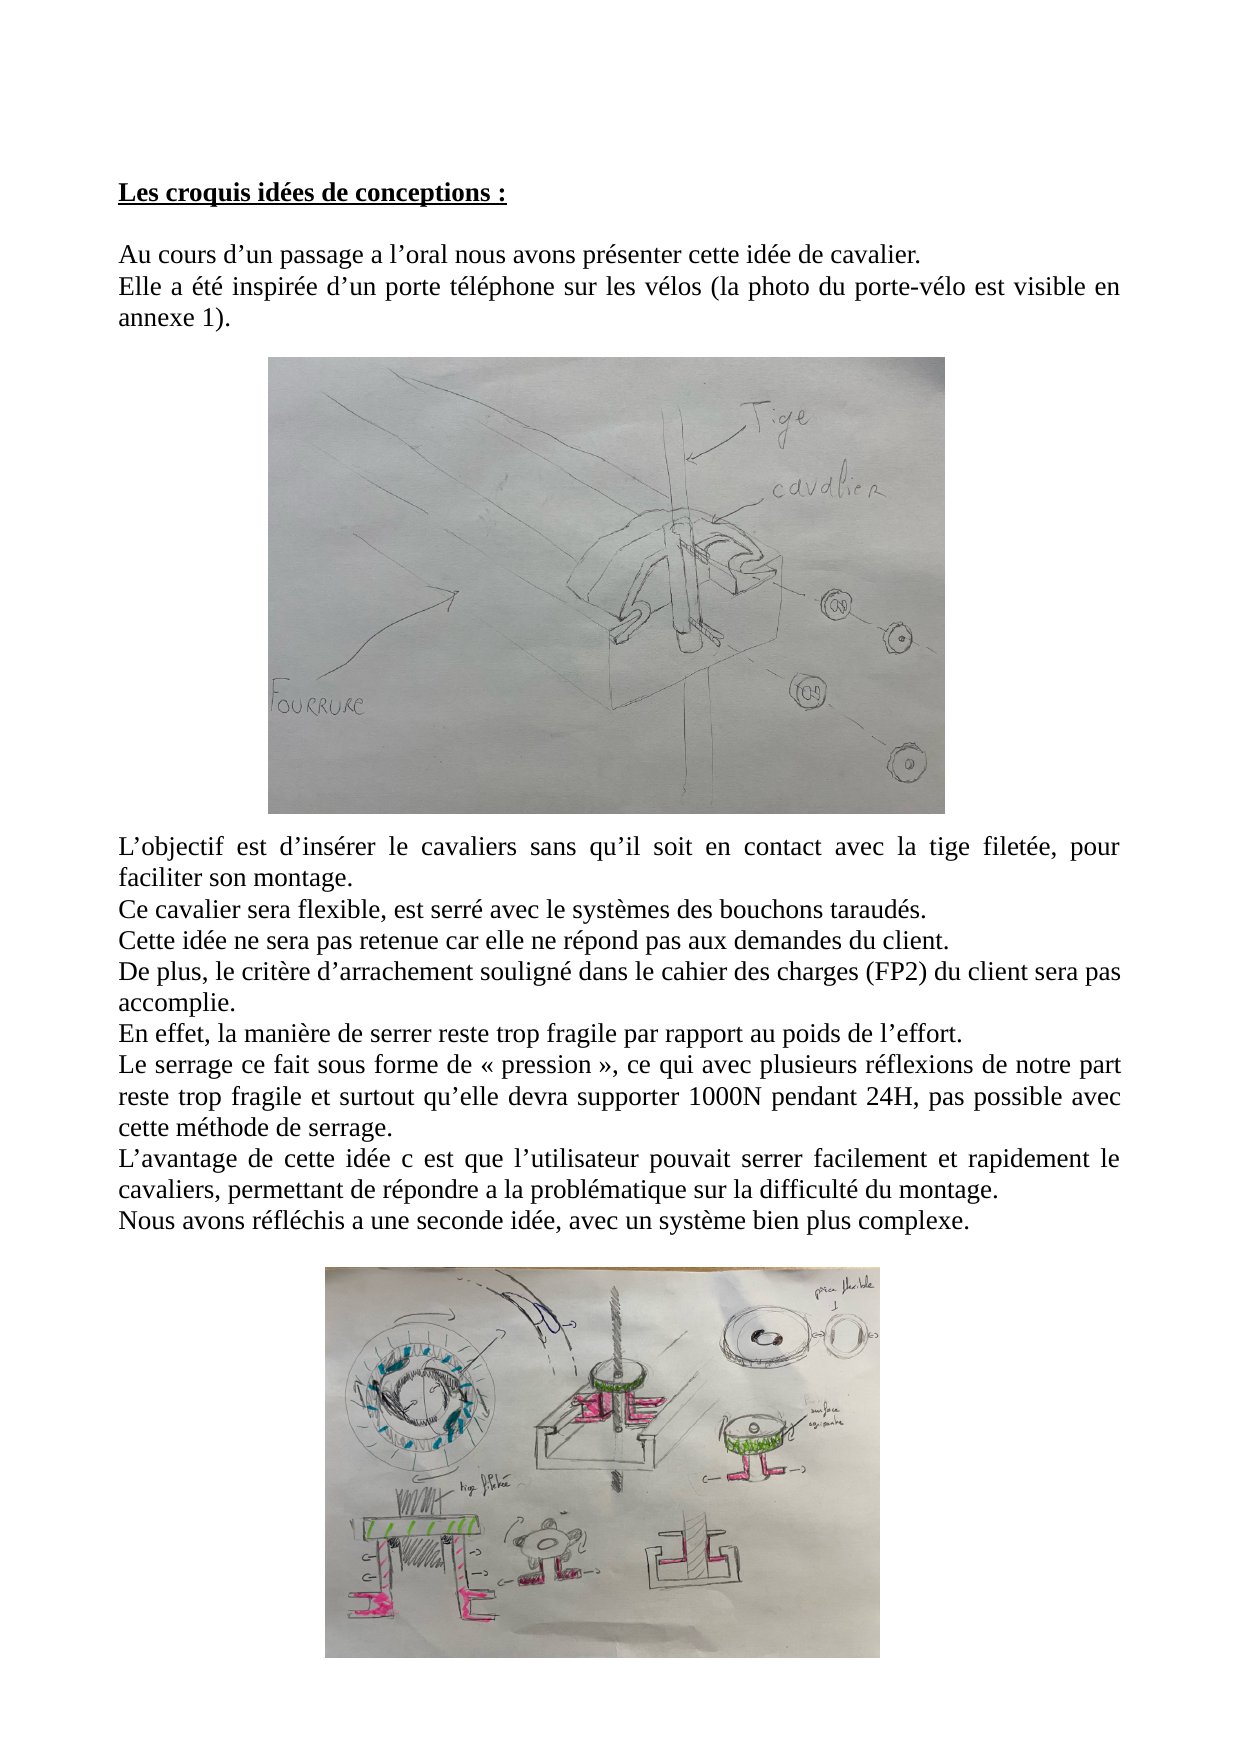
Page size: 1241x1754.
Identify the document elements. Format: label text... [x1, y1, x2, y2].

text Le serrage ce fait sous forme de « pression », ce qui avec plusieurs réflexions de notre part reste trop fragile et surtout qu’elle devra supporter 1000N pendant 24H, pas possible avec cette méthode de serrage. [118, 1048, 1122, 1142]
picture [325, 1267, 880, 1658]
text Elle a été inspirée d’un porte téléphone sur les vélos (la photo du porte-vélo est visible en annexe 1). [118, 270, 1122, 332]
text L’objectif est d’insérer le cavaliers sans qu’il soit en contact avec la tige filetée, pour faciliter son montage. [118, 830, 1122, 893]
text L’avantage de cette idée c est que l’utilisateur pouvait serrer facilement et rapidement le cavaliers, permettant de répondre a la problématique sur la difficulté du montage. [118, 1142, 1122, 1204]
text Nous avons réfléchis a une seconde idée, avec un système bien plus complexe. [118, 1204, 1122, 1235]
text En effet, la manière de serrer reste trop fragile par rapport au poids de l’effort. [118, 1017, 1122, 1048]
text Les croquis idées de conceptions : [118, 176, 1122, 207]
text Cette idée ne sera pas retenue car elle ne répond pas aux demandes du client. [118, 924, 1122, 955]
text Au cours d’un passage a l’oral nous avons présenter cette idée de cavalier. [118, 239, 1122, 270]
text De plus, le critère d’arrachement souligné dans le cahier des charges (FP2) du client sera pas accomplie. [118, 955, 1122, 1017]
picture [268, 357, 945, 814]
text Ce cavalier sera flexible, est serré avec le systèmes des bouchons taraudés. [118, 893, 1122, 924]
